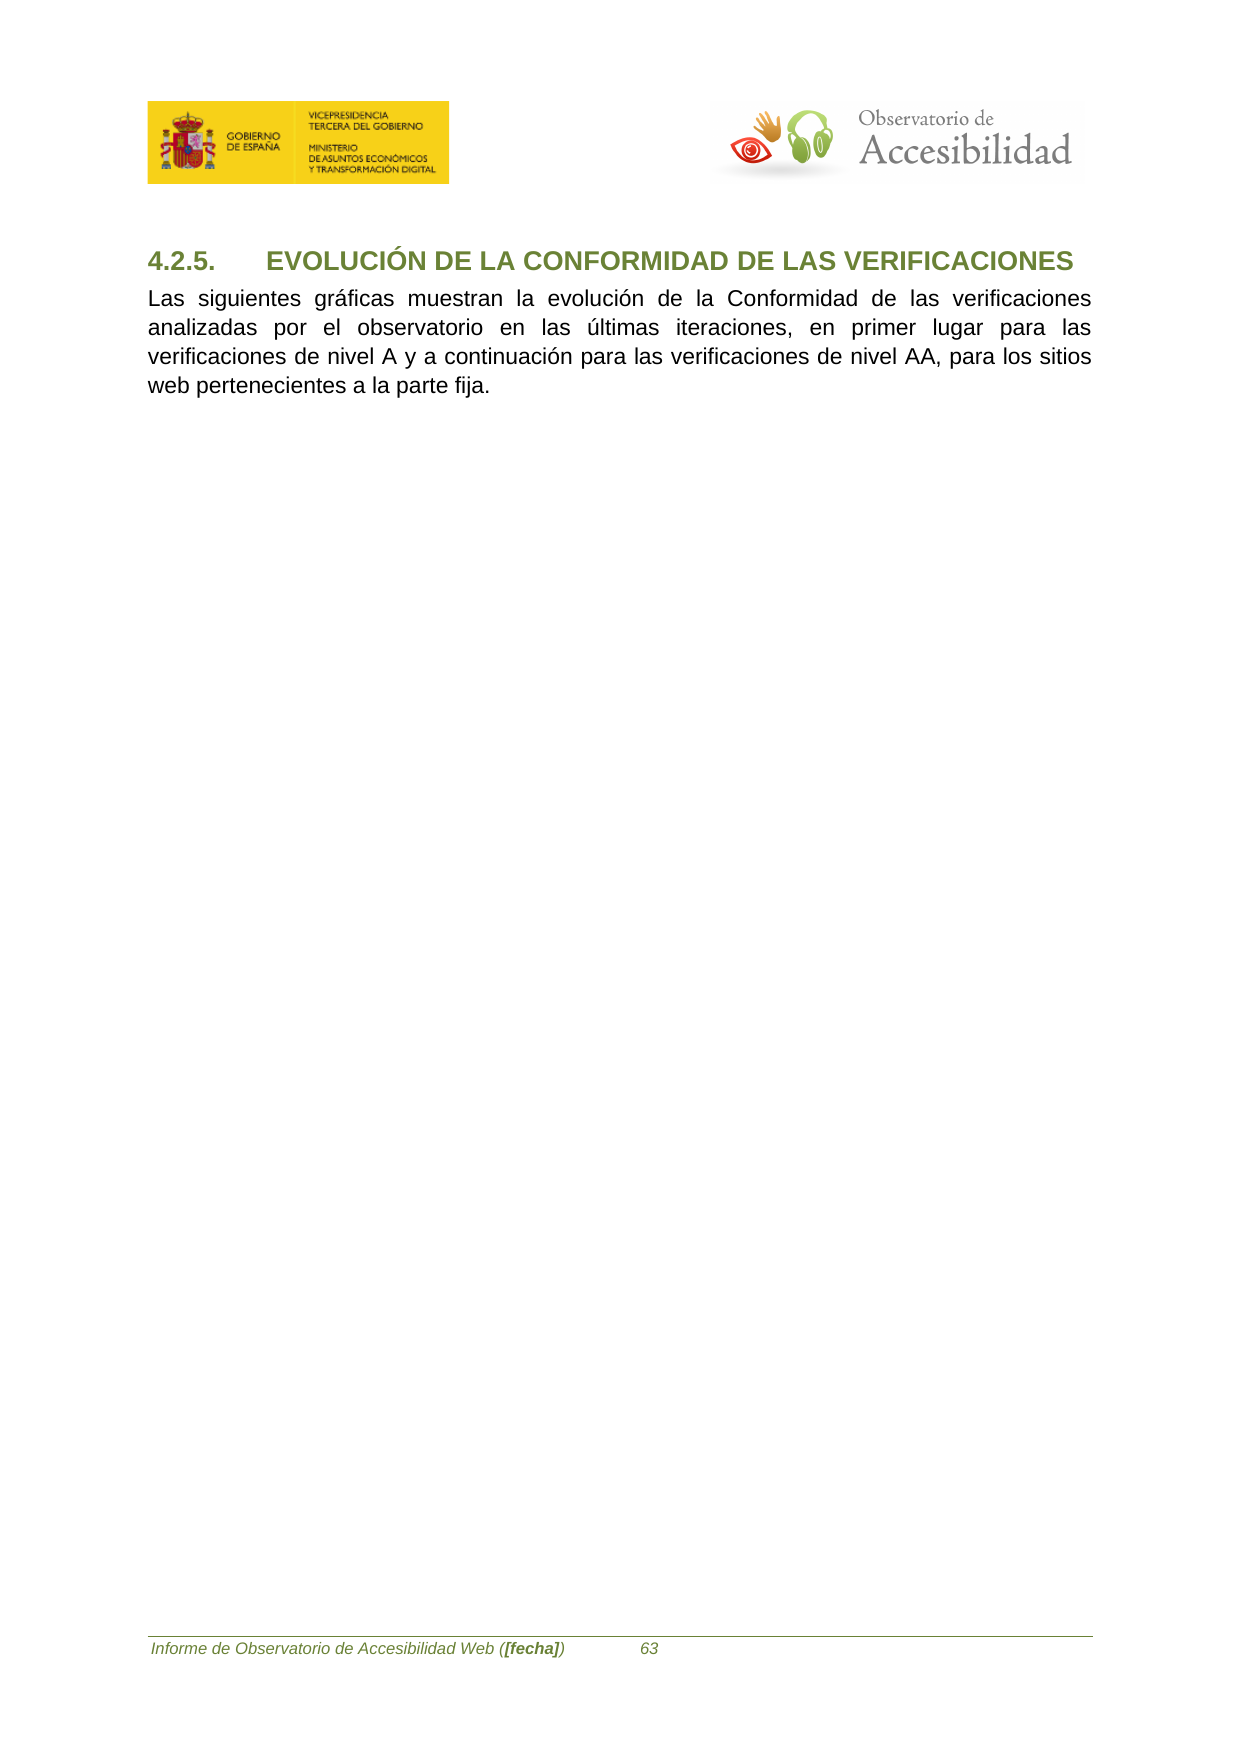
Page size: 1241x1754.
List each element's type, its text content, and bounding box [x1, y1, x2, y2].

picture [147, 101, 450, 184]
text Las siguientes gráficas muestran la evolución de la Conformidad de las verificaciones analizadas por el observatorio en las últimas iteraciones, en primer lugar para las verificaciones de nivel A y a continuación para las verificaciones de nivel AA, para los sitios web pertenecientes a la parte fija. [148, 285, 1092, 398]
subtitle Evolución de la conformidad DE LAS VERIFICACIONES [148, 245, 1092, 276]
picture [710, 101, 1086, 184]
